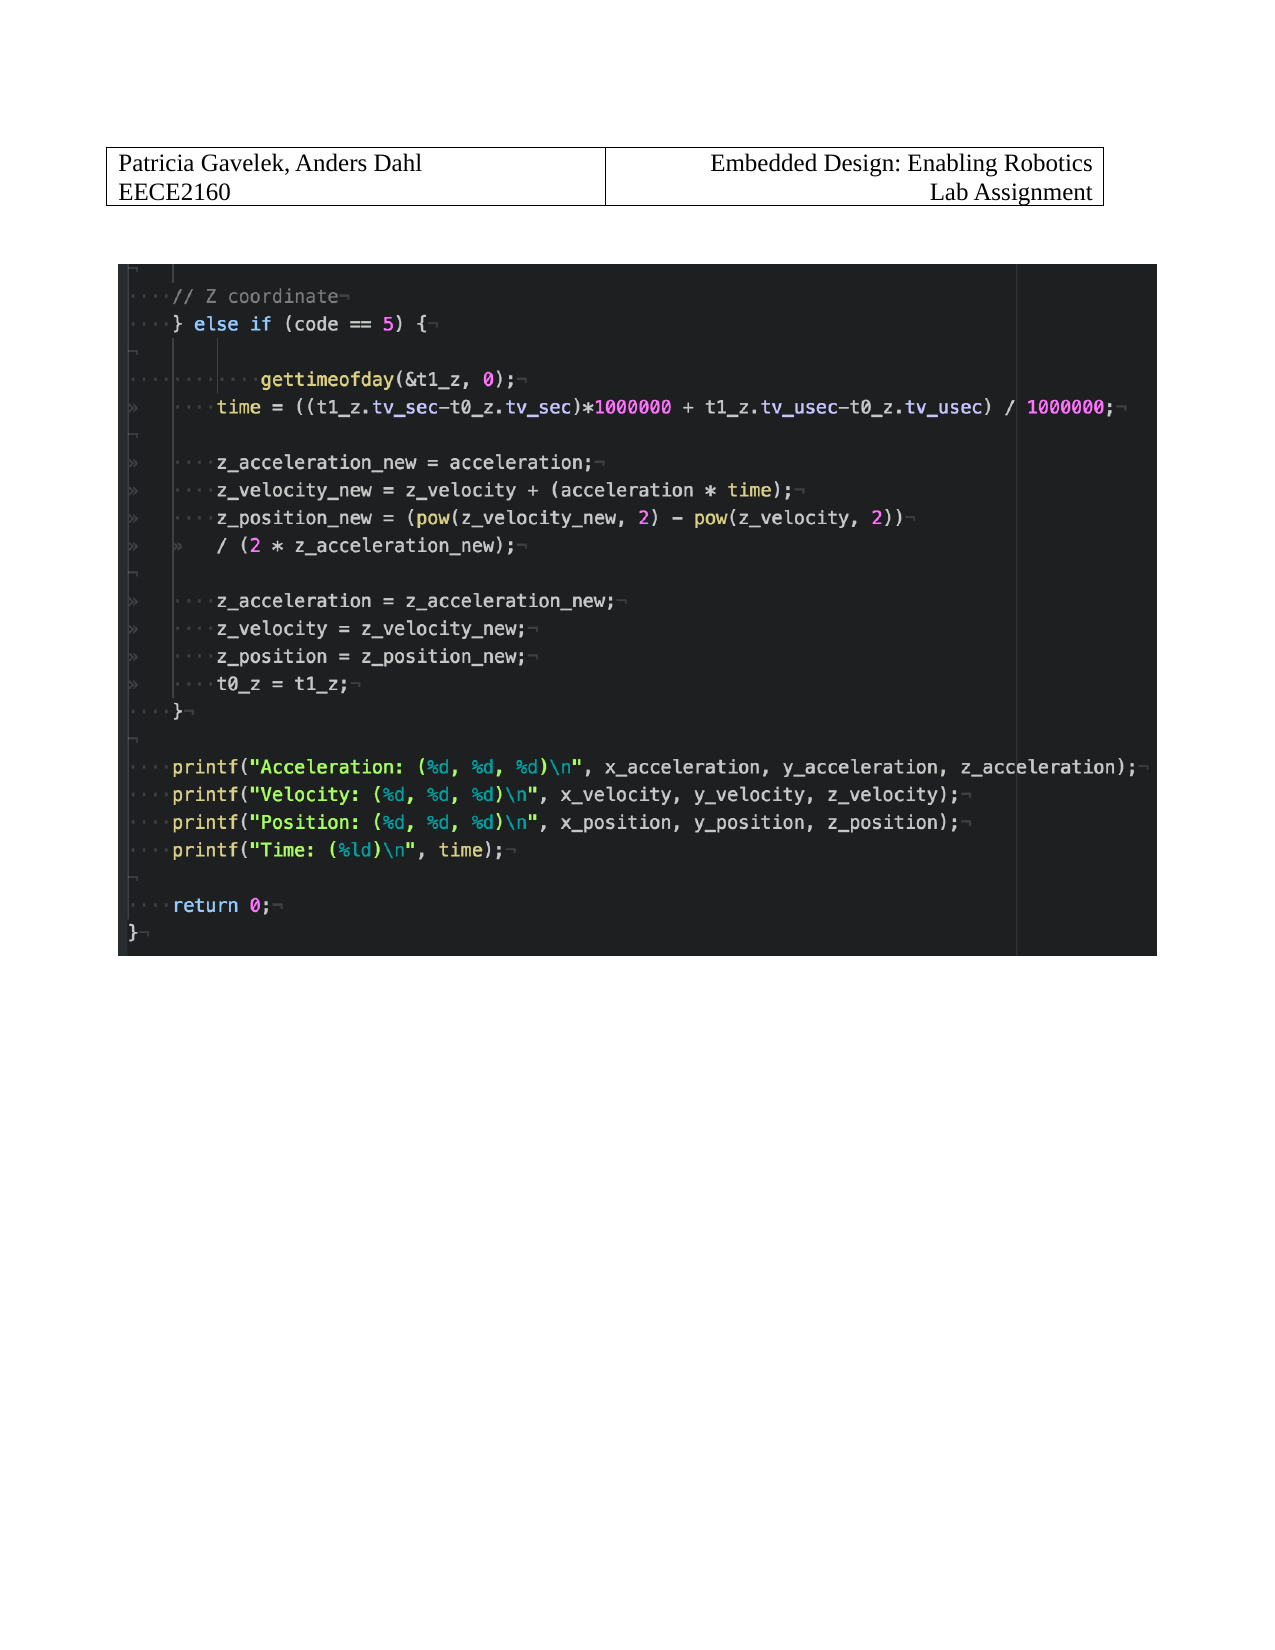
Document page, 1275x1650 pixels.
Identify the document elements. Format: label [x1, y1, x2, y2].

picture [118, 264, 1157, 956]
